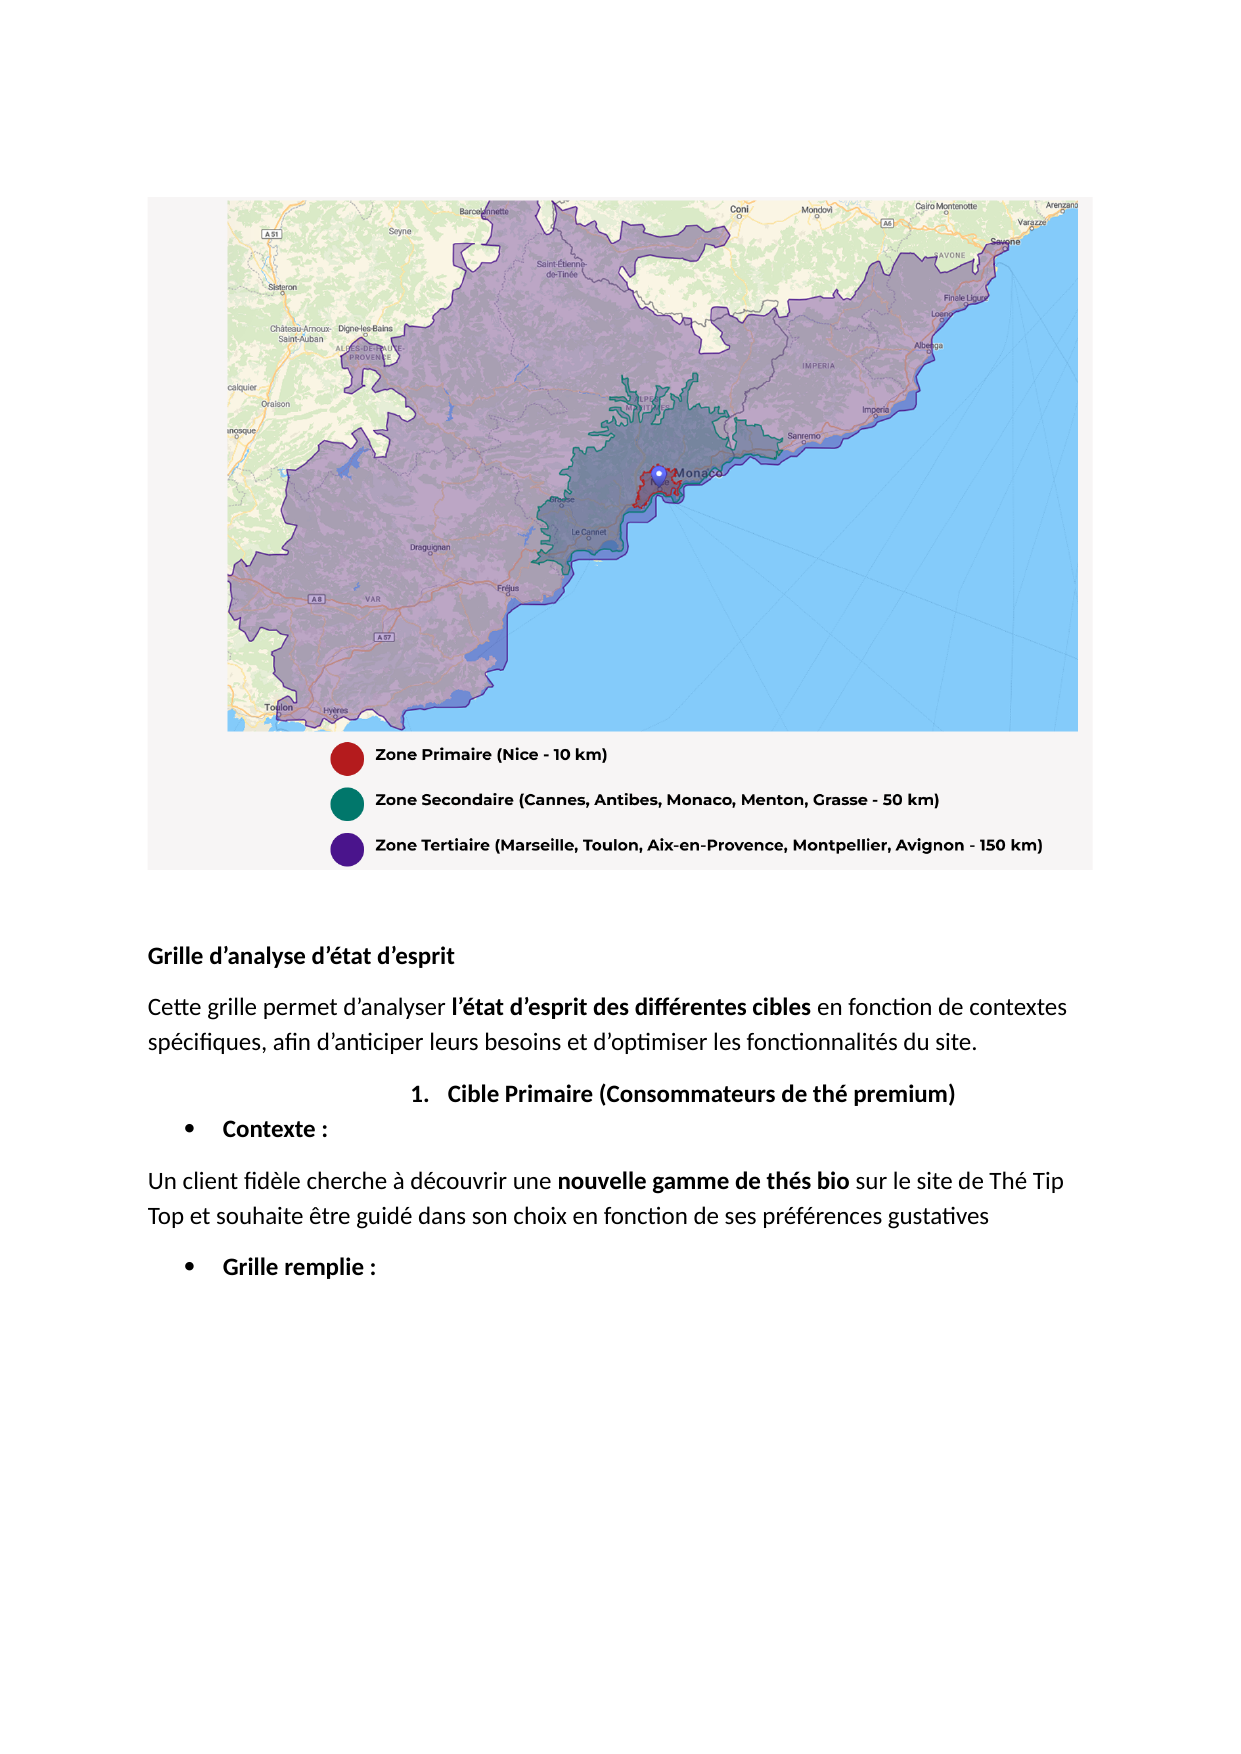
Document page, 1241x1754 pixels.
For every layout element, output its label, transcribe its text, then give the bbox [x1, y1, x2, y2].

text Cette grille permet d’analyser l’état d’esprit des différentes cibles en fonction de contextes spécifiques, afin d’anticiper leurs besoins et d’optimiser les fonctionnalités du site. [148, 992, 1093, 1057]
list Contexte : [185, 1113, 1093, 1144]
text Grille d’analyse d’état d’esprit [148, 940, 1093, 970]
list Cible Primaire (Consommateurs de thé premium) [410, 1078, 1093, 1109]
list Grille remplie : [185, 1252, 1093, 1282]
text Un client fidèle cherche à découvrir une nouvelle gamme de thés bio sur le site de Thé Tip Top et souhaite être guidé dans son choix en fonction de ses préférences gustatives [148, 1165, 1093, 1230]
